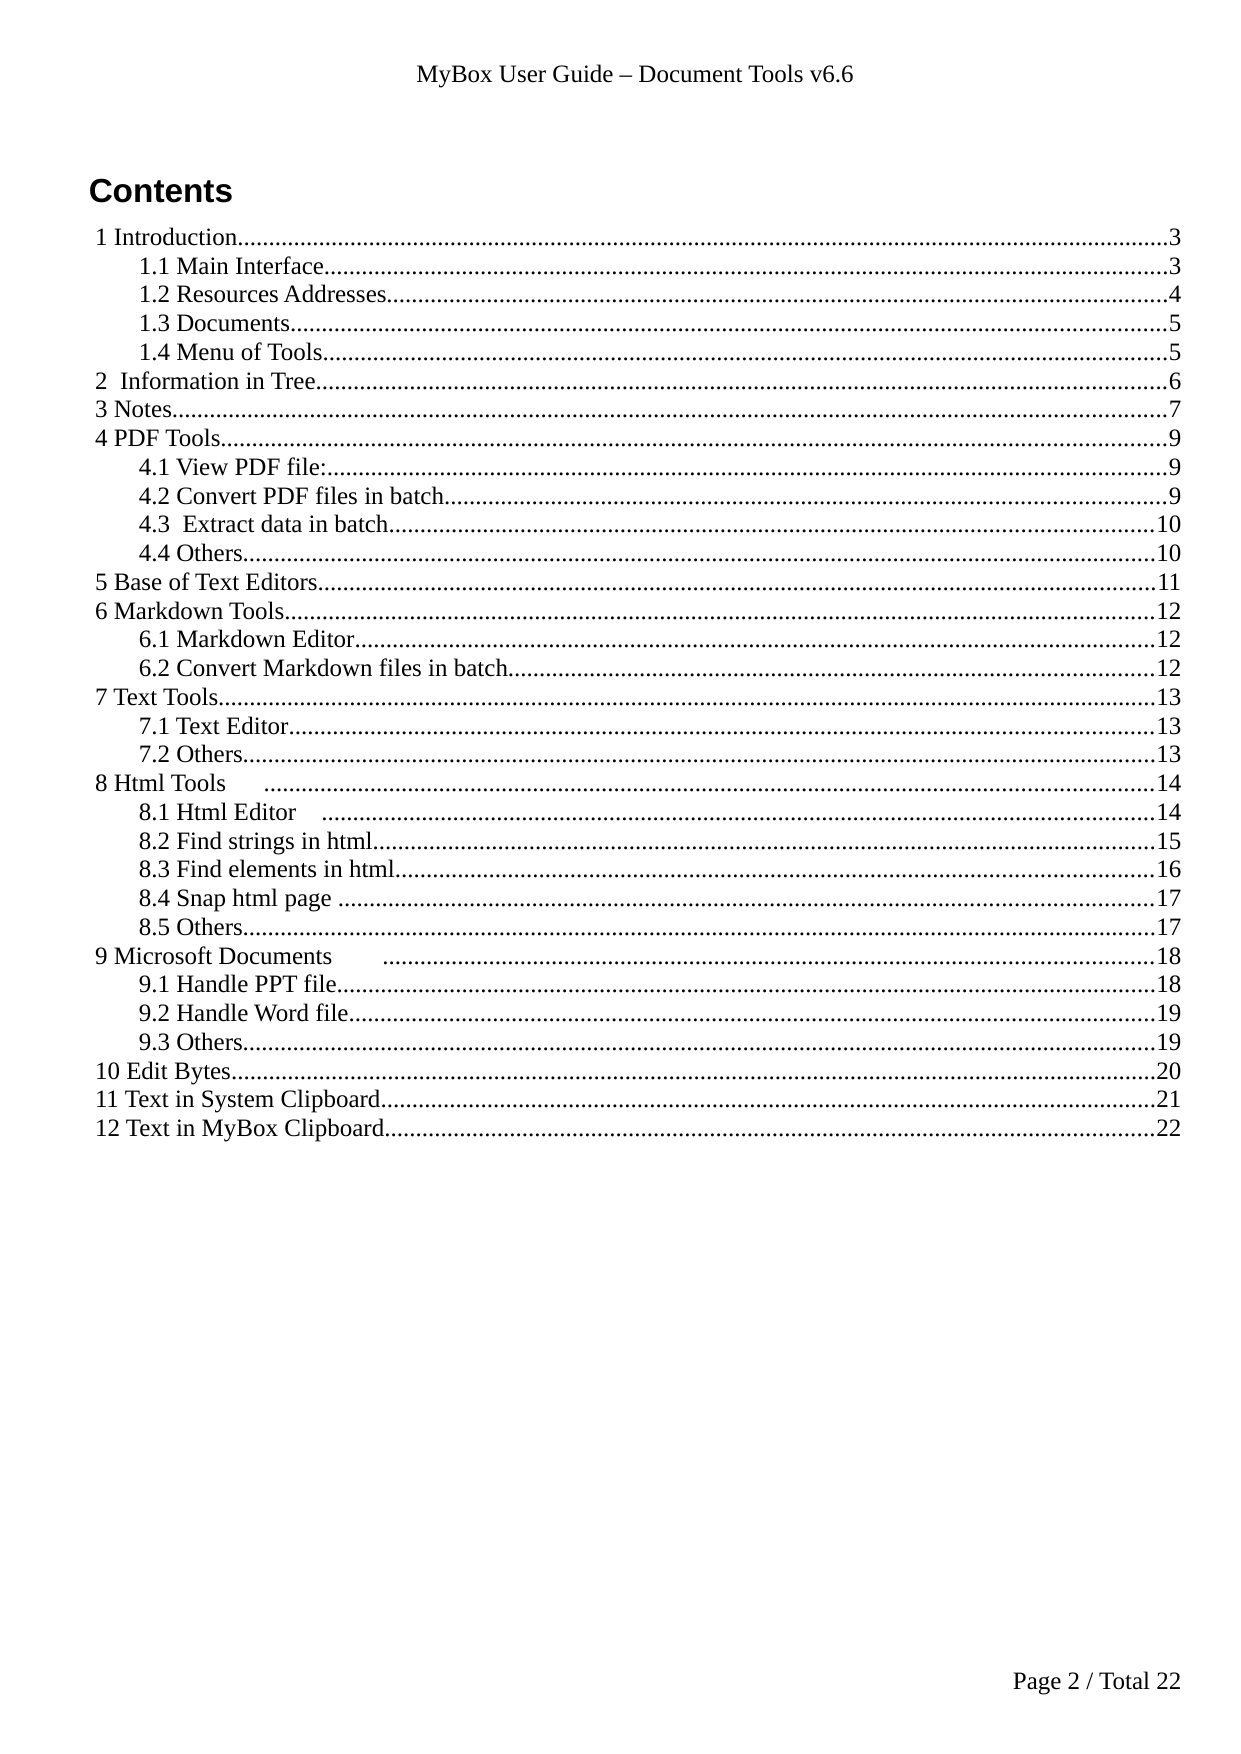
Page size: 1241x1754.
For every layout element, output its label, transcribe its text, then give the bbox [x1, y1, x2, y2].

text 7.2 Others 13 [132, 739, 1181, 768]
text 10 Edit Bytes 20 [88, 1056, 1181, 1084]
text 9.3 Others 19 [132, 1027, 1181, 1056]
text 1.2 Resources Addresses 4 [132, 279, 1181, 308]
text 9.1 Handle PPT file 18 [132, 969, 1181, 998]
text 8.1 Html Editor 14 [132, 797, 1181, 826]
text 6.1 Markdown Editor 12 [132, 624, 1181, 653]
text 1.4 Menu of Tools 5 [132, 337, 1181, 366]
subtitle Contents [88, 171, 1181, 209]
text 4.1 View PDF file: 9 [132, 452, 1181, 481]
text 3 Notes 7 [88, 394, 1181, 423]
text 12 Text in MyBox Clipboard 22 [88, 1113, 1181, 1142]
text 5 Base of Text Editors 11 [88, 567, 1181, 596]
text 6 Markdown Tools 12 [88, 596, 1181, 624]
text 4.3 Extract data in batch 10 [132, 509, 1181, 538]
text 8.2 Find strings in html 15 [132, 826, 1181, 854]
text 2 Information in Tree 6 [88, 366, 1181, 394]
text 1.3 Documents 5 [132, 308, 1181, 337]
text 1 Introduction 3 [88, 222, 1181, 251]
text 9 Microsoft Documents 18 [88, 941, 1181, 969]
text 8 Html Tools 14 [88, 768, 1181, 797]
text 11 Text in System Clipboard 21 [88, 1084, 1181, 1113]
text 4.2 Convert PDF files in batch 9 [132, 481, 1181, 509]
text 6.2 Convert Markdown files in batch 12 [132, 653, 1181, 682]
text 4 PDF Tools 9 [88, 423, 1181, 452]
text 9.2 Handle Word file 19 [132, 998, 1181, 1027]
text 7.1 Text Editor 13 [132, 711, 1181, 739]
text 8.3 Find elements in html 16 [132, 854, 1181, 883]
text 7 Text Tools 13 [88, 682, 1181, 711]
text 1.1 Main Interface 3 [132, 251, 1181, 279]
text 8.4 Snap html page 17 [132, 883, 1181, 912]
text 4.4 Others 10 [132, 538, 1181, 567]
text 8.5 Others 17 [132, 912, 1181, 941]
